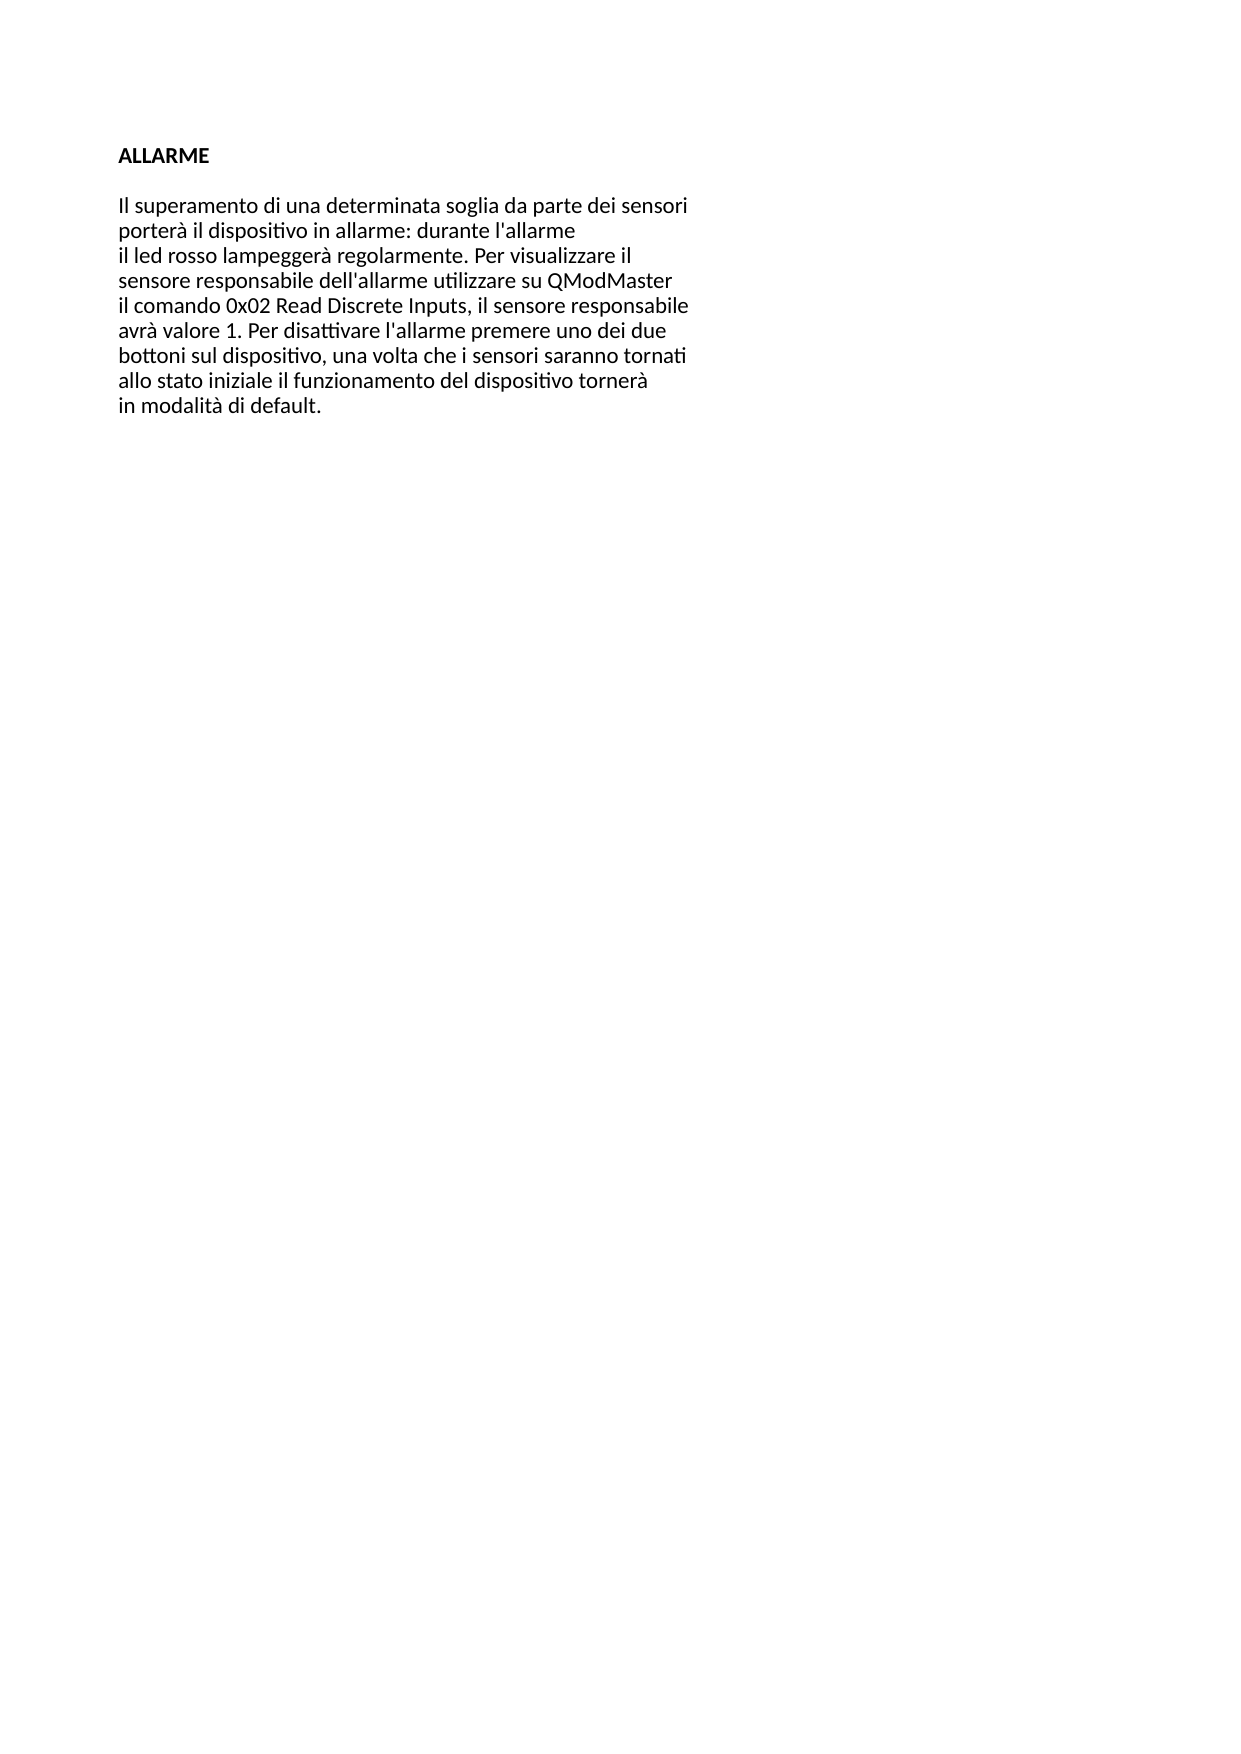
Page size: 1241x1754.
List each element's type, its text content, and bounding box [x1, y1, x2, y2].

text il led rosso lampeggerà regolarmente. Per visualizzare il [118, 243, 1122, 268]
text allo stato iniziale il funzionamento del dispositivo tornerà [118, 368, 1122, 393]
text avrà valore 1. Per disattivare l'allarme premere uno dei due [118, 318, 1122, 343]
text ALLARME [118, 143, 1122, 168]
text sensore responsabile dell'allarme utilizzare su QModMaster [118, 268, 1122, 293]
text porterà il dispositivo in allarme: durante l'allarme [118, 218, 1122, 243]
text bottoni sul dispositivo, una volta che i sensori saranno tornati [118, 343, 1122, 368]
text Il superamento di una determinata soglia da parte dei sensori [118, 193, 1122, 218]
text in modalità di default. [118, 393, 1122, 418]
text il comando 0x02 Read Discrete Inputs, il sensore responsabile [118, 293, 1129, 318]
